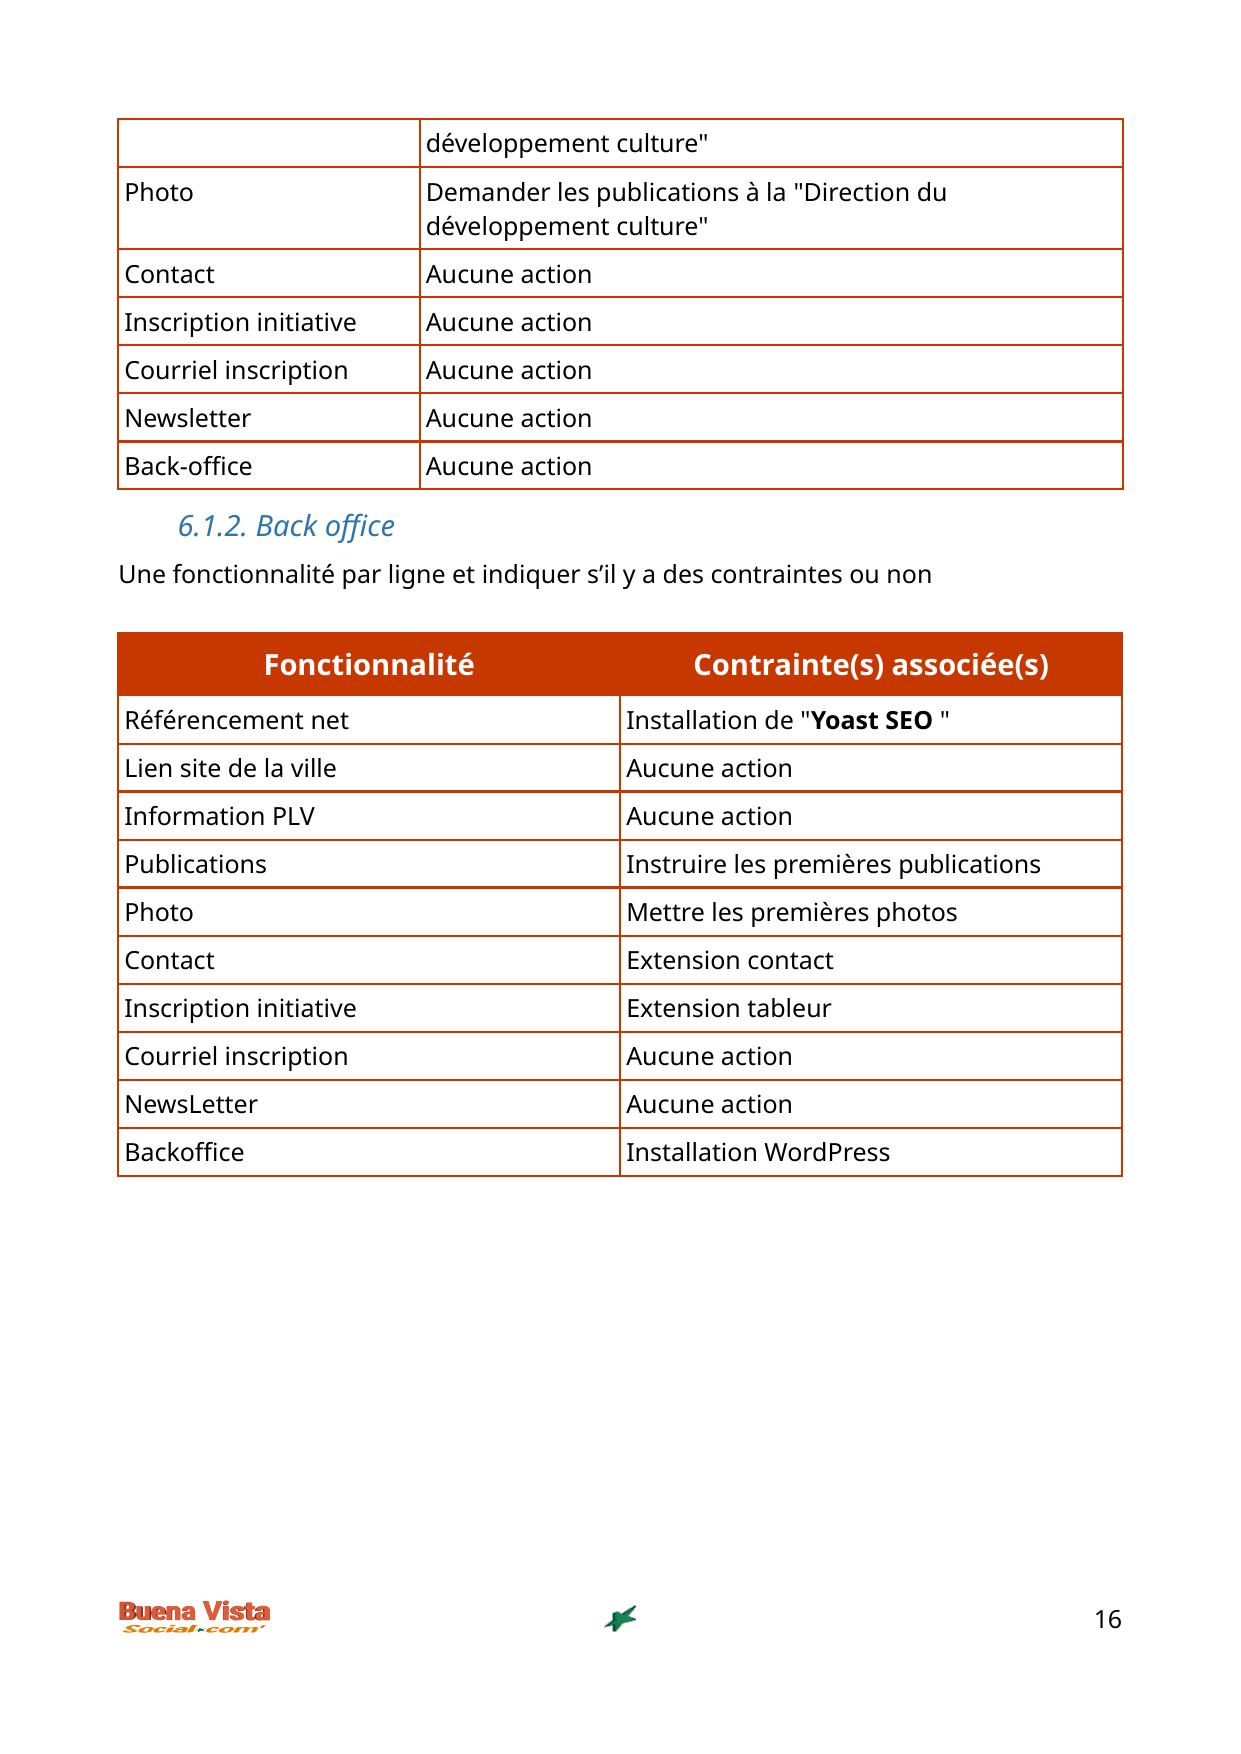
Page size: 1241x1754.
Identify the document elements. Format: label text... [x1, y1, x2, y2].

table_cell Aucune action [421, 443, 1122, 488]
table_header Fonctionnalité [119, 634, 619, 694]
table_cell Contact [119, 937, 619, 982]
table_cell Publications [119, 841, 619, 886]
table_cell Référencement net [119, 696, 619, 742]
table_cell Aucune action [421, 250, 1122, 296]
table_cell Extension contact [621, 937, 1121, 982]
table_cell Newsletter [119, 394, 419, 440]
table_cell Courriel inscription [119, 1033, 619, 1078]
table_cell Aucune action [621, 745, 1121, 790]
table_cell Extension tableur [621, 985, 1121, 1031]
table_cell Courriel inscription [119, 346, 419, 392]
table_cell Backoffice [119, 1129, 619, 1174]
table_cell Aucune action [421, 394, 1122, 440]
table_cell développement culture" [421, 120, 1122, 166]
table_cell Inscription initiative [119, 985, 619, 1031]
table_cell Lien site de la ville [119, 745, 619, 790]
table_cell Information PLV [119, 793, 619, 838]
picture [604, 1603, 636, 1636]
table_cell Installation de "Yoast SEO " [621, 696, 1121, 742]
picture [118, 1600, 271, 1637]
table_cell NewsLetter [119, 1081, 619, 1127]
table_cell Back-office [119, 443, 419, 488]
table_cell Inscription initiative [119, 298, 419, 344]
table_cell Instruire les premières publications [621, 841, 1121, 886]
table_cell Aucune action [621, 1033, 1121, 1078]
table_cell Contact [119, 250, 419, 296]
table_cell Photo [119, 889, 619, 934]
table_cell Aucune action [621, 793, 1121, 838]
table_cell Demander les publications à la "Direction du développement culture" [421, 168, 1122, 248]
table_cell [119, 120, 419, 166]
table_cell Installation WordPress [621, 1129, 1121, 1174]
table_cell Aucune action [621, 1081, 1121, 1127]
table_header Contrainte(s) associée(s) [621, 634, 1121, 694]
text Une fonctionnalité par ligne et indiquer s’il y a des contraintes ou non [118, 557, 1122, 591]
table_cell Photo [119, 168, 419, 248]
table_cell Aucune action [421, 298, 1122, 344]
table_cell Aucune action [421, 346, 1122, 392]
table_cell Mettre les premières photos [621, 889, 1121, 934]
subtitle 6.1.2. Back office [177, 505, 1122, 545]
